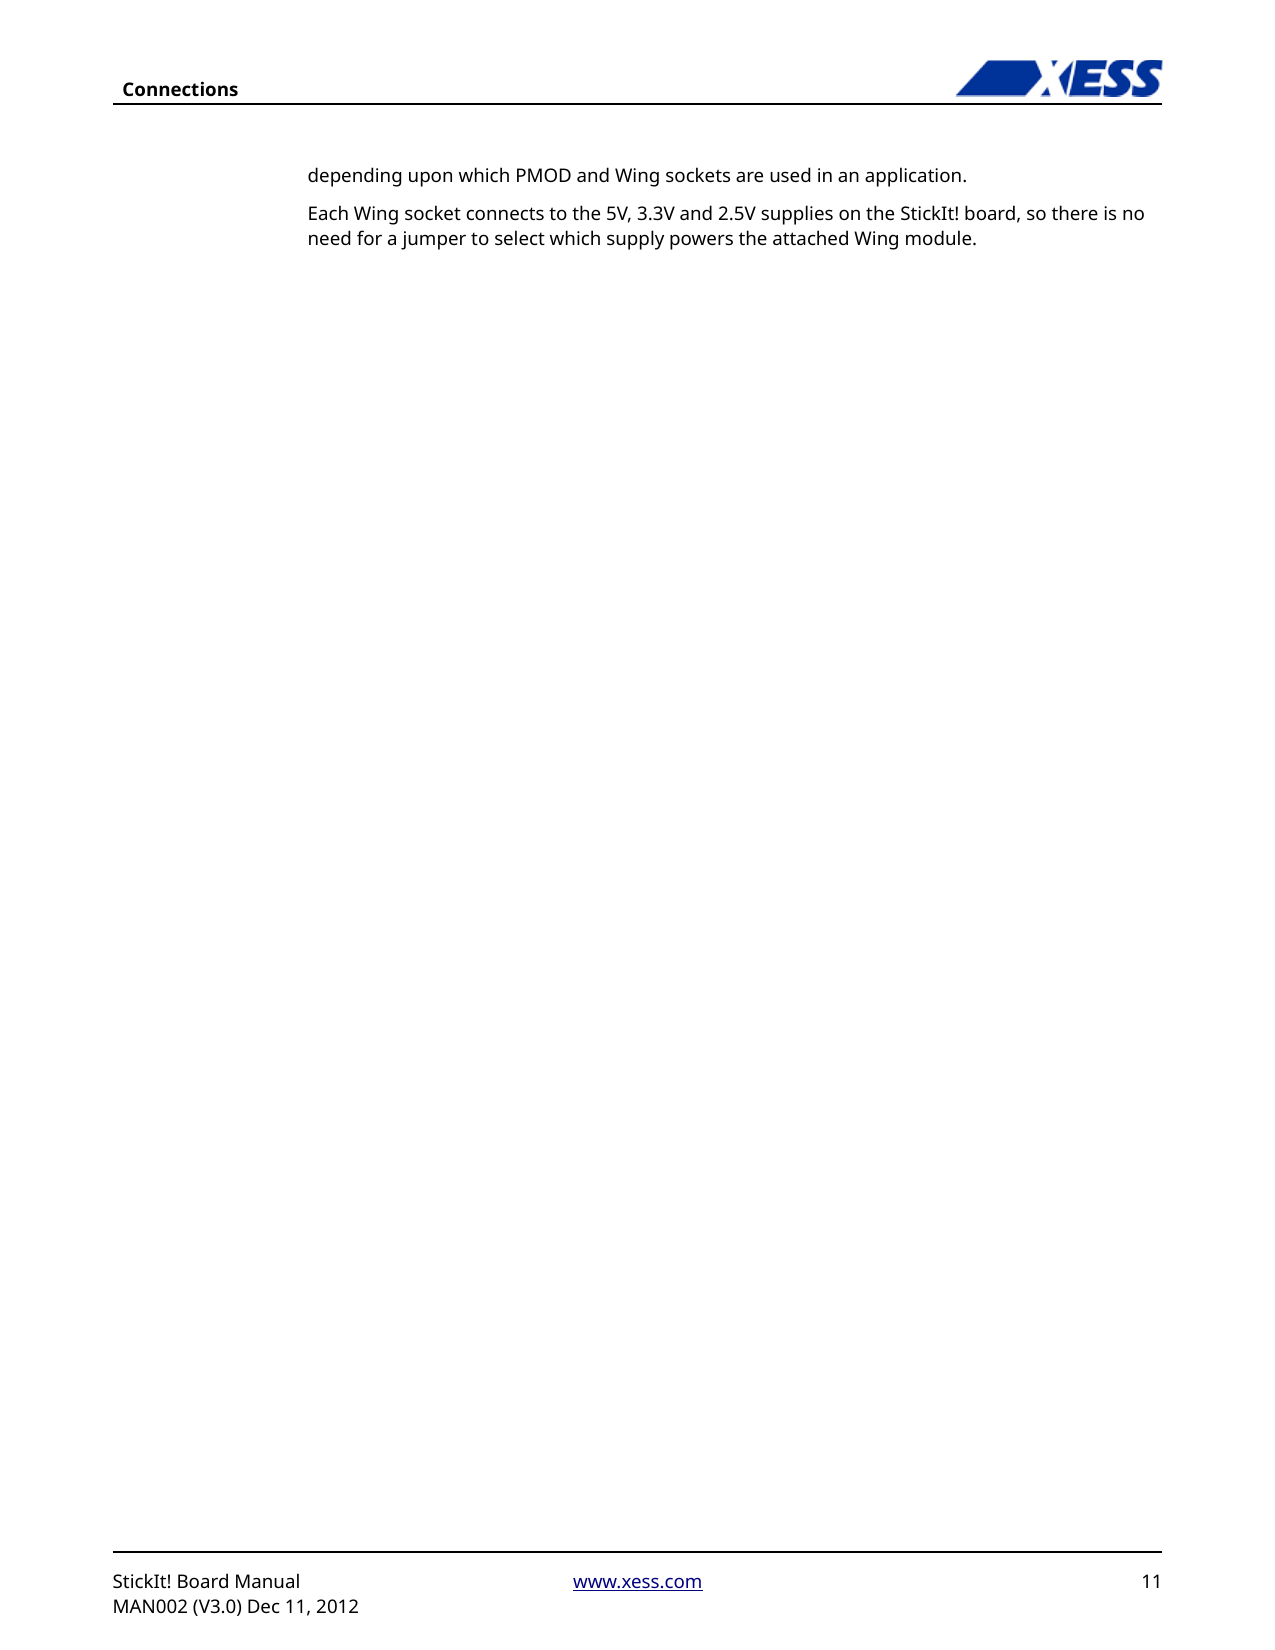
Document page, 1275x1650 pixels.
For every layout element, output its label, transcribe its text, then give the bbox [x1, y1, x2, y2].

picture [955, 60, 1163, 97]
text Each Wing socket connects to the 5V, 3.3V and 2.5V supplies on the StickIt! board, so there is no need for a jumper to select which supply powers the attached Wing module. [307, 200, 1162, 251]
text depending upon which PMOD and Wing sockets are used in an application. [307, 162, 1162, 187]
